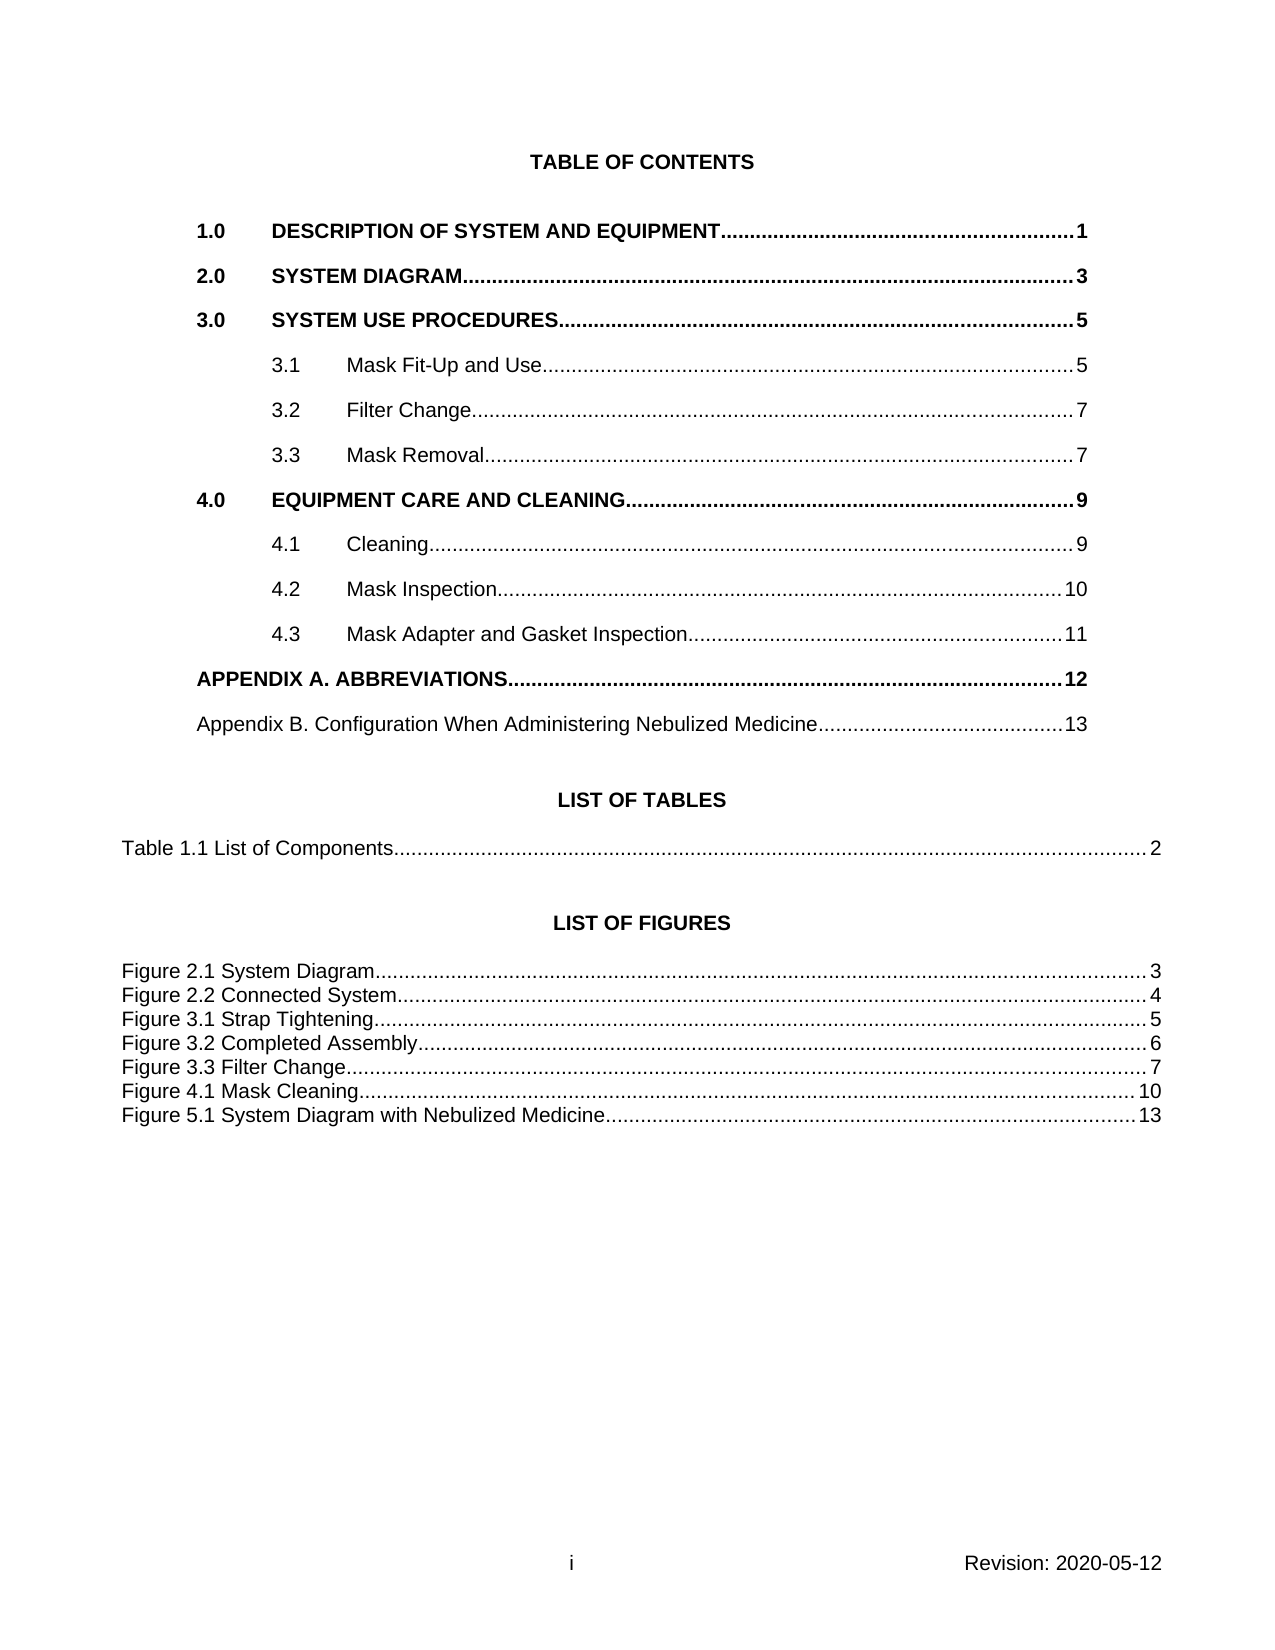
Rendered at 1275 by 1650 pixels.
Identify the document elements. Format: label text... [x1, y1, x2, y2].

text 4.2 Mask Inspection 10 [271, 577, 1087, 601]
text Figure 3.1 Strap Tightening 5 [121, 1007, 1162, 1031]
text 2.0 System Diagram 3 [196, 263, 1087, 287]
text Figure 3.2 Completed Assembly 6 [121, 1031, 1162, 1055]
text 4.0 Equipment Care and Cleaning 9 [196, 487, 1087, 511]
text Figure 4.1 Mask Cleaning 10 [121, 1079, 1162, 1103]
title LIST OF TABLES [121, 787, 1162, 811]
text Figure 5.1 System Diagram with Nebulized Medicine 13 [121, 1103, 1162, 1127]
text 4.1 Cleaning 9 [271, 532, 1087, 556]
text 1.0 Description of System and Equipment 1 [196, 219, 1087, 243]
text Figure 2.2 Connected System 4 [121, 983, 1162, 1007]
text 3.2 Filter Change 7 [271, 398, 1087, 422]
title LIST OF FIGURES [121, 911, 1162, 935]
text 3.0 System Use Procedures 5 [196, 308, 1087, 332]
text Figure 3.3 Filter Change 7 [121, 1055, 1162, 1079]
title Table of Contents [121, 150, 1162, 174]
text 3.1 Mask Fit-Up and Use 5 [271, 353, 1087, 377]
text Appendix A. Abbreviations 12 [196, 667, 1087, 691]
text 3.3 Mask Removal 7 [271, 443, 1087, 467]
text 4.3 Mask Adapter and Gasket Inspection 11 [271, 622, 1087, 646]
text Appendix B. Configuration When Administering Nebulized Medicine 13 [196, 711, 1087, 735]
text Figure 2.1 System Diagram 3 [121, 959, 1162, 983]
text Table 1.1 List of Components 2 [121, 835, 1162, 859]
